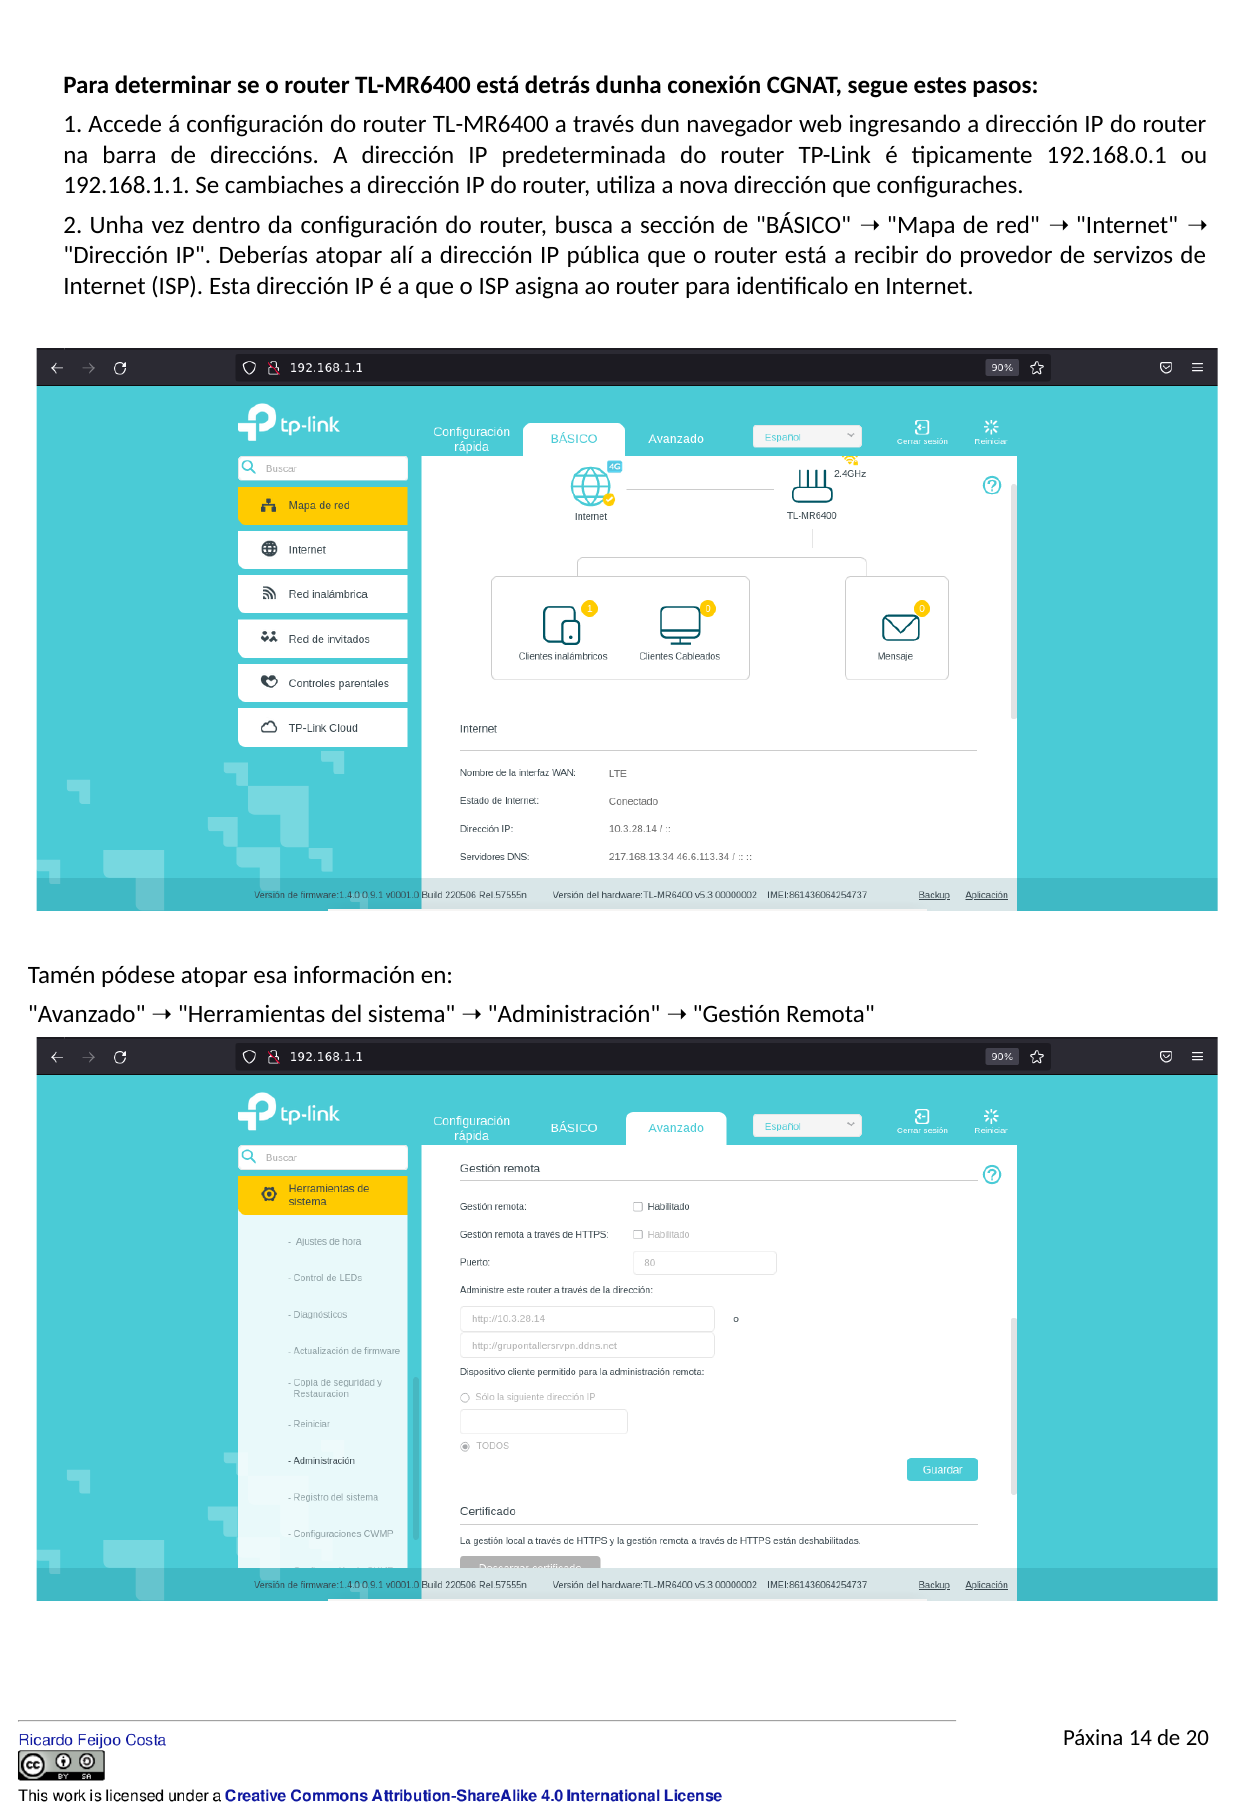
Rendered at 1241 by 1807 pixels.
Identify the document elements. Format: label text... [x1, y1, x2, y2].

list Para determinar se o router TL-MR6400 está detrás dunha conexión CGNAT, segue estes pasos: [28, 69, 1209, 100]
picture [36, 1037, 1218, 1601]
text Tamén pódese atopar esa información en: [28, 959, 1209, 989]
list 2. Unha vez dentro da configuración do router, busca a sección de "BÁSICO" ➝ "Mapa de red" ➝ "Internet" ➝ "Dirección IP". Deberías atopar alí a dirección IP pública que o router está a recibir do provedor de servizos de Internet (ISP). Esta dirección IP é a que o ISP asigna ao router para identificalo en Internet. [28, 209, 1209, 300]
picture [36, 348, 1218, 911]
picture [8, 1715, 957, 1806]
list 1. Accede á configuración do router TL-MR6400 a través dun navegador web ingresando a dirección IP do router na barra de direccións. A dirección IP predeterminada do router TP-Link é tipicamente 192.168.0.1 ou 192.168.1.1. Se cambiaches a dirección IP do router, utiliza a nova dirección que configuraches. [28, 108, 1209, 200]
text "Avanzado" ➝ "Herramientas del sistema" ➝ "Administración" ➝ "Gestión Remota" [28, 998, 1209, 1029]
